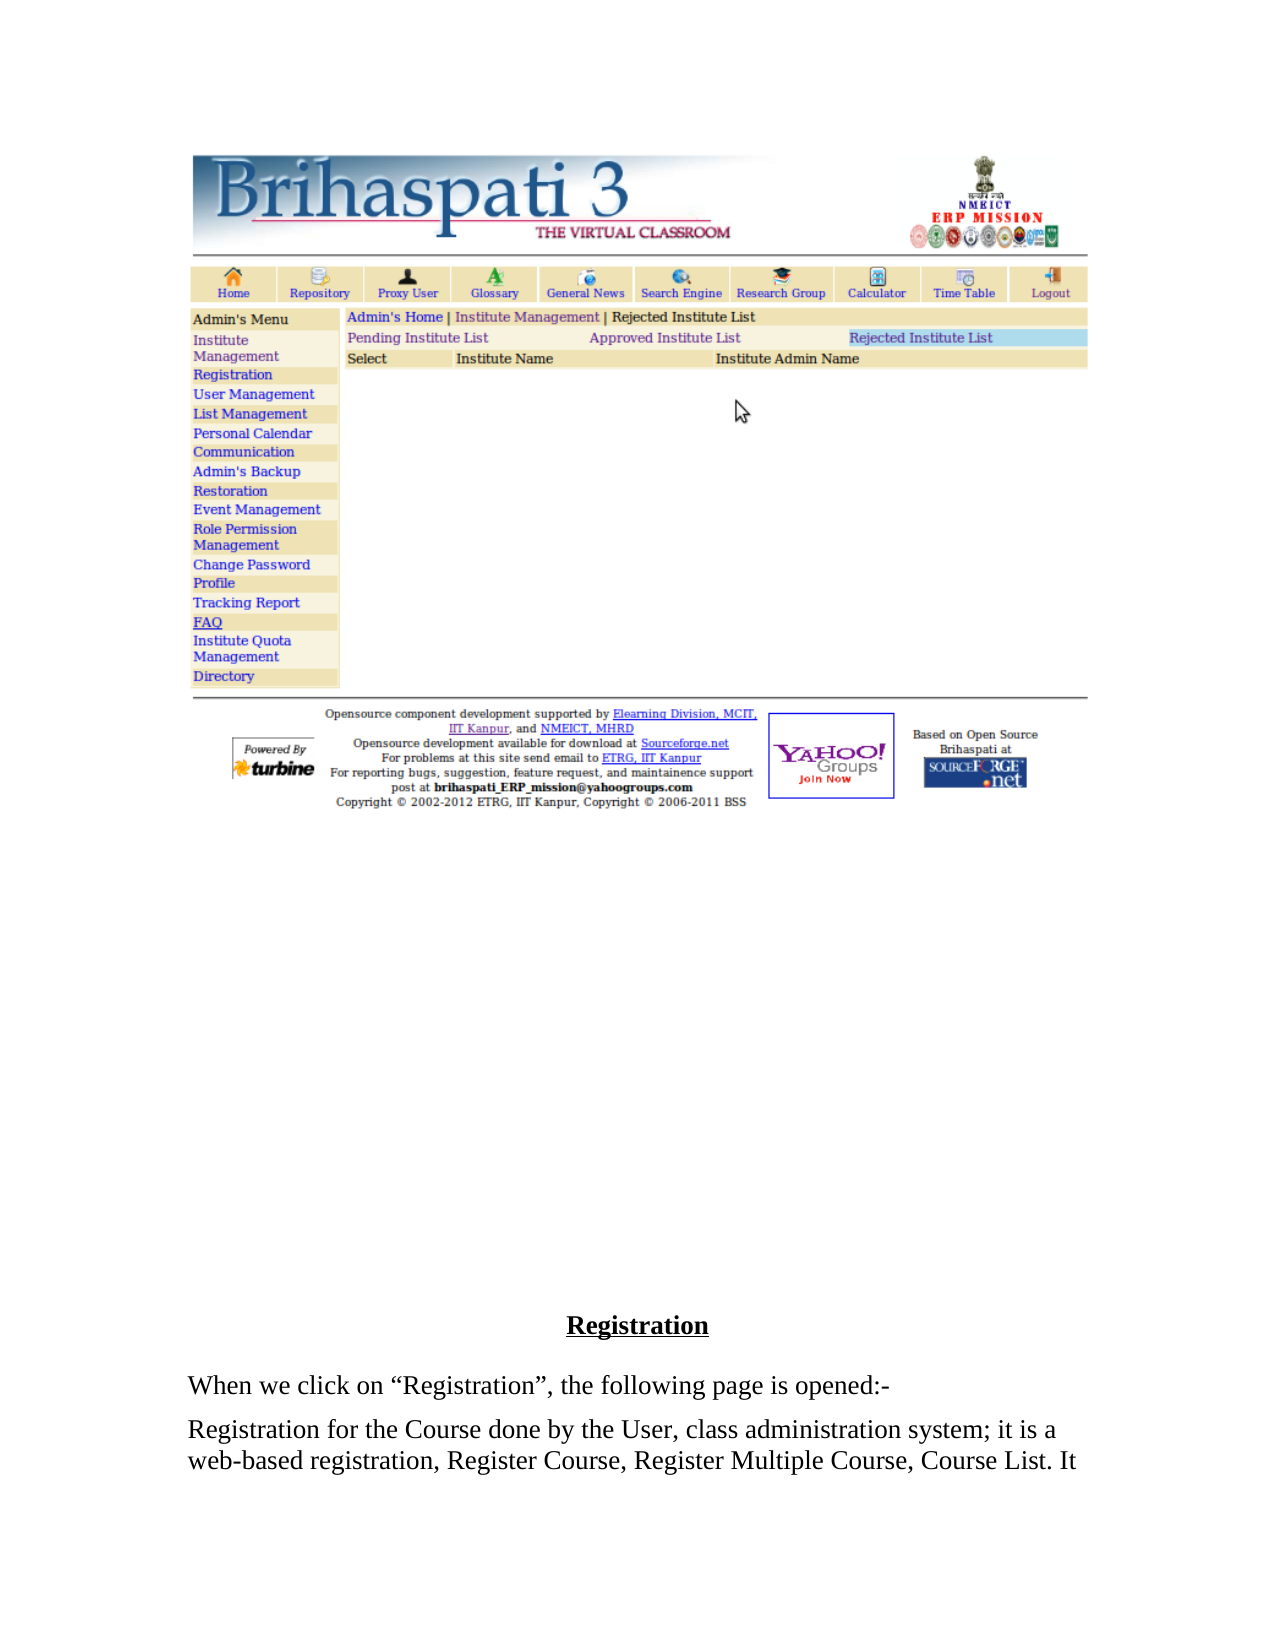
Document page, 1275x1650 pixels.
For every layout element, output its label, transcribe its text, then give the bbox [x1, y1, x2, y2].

picture [187, 150, 1088, 827]
text Registration for the Course done by the User, class administration system; it is a web-based registration, Register Course, Register Multiple Course, Course List. It [187, 1413, 1087, 1475]
text When we click on “Registration”, the following page is opened:- [187, 1369, 1087, 1400]
subtitle Registration [187, 1309, 1087, 1340]
